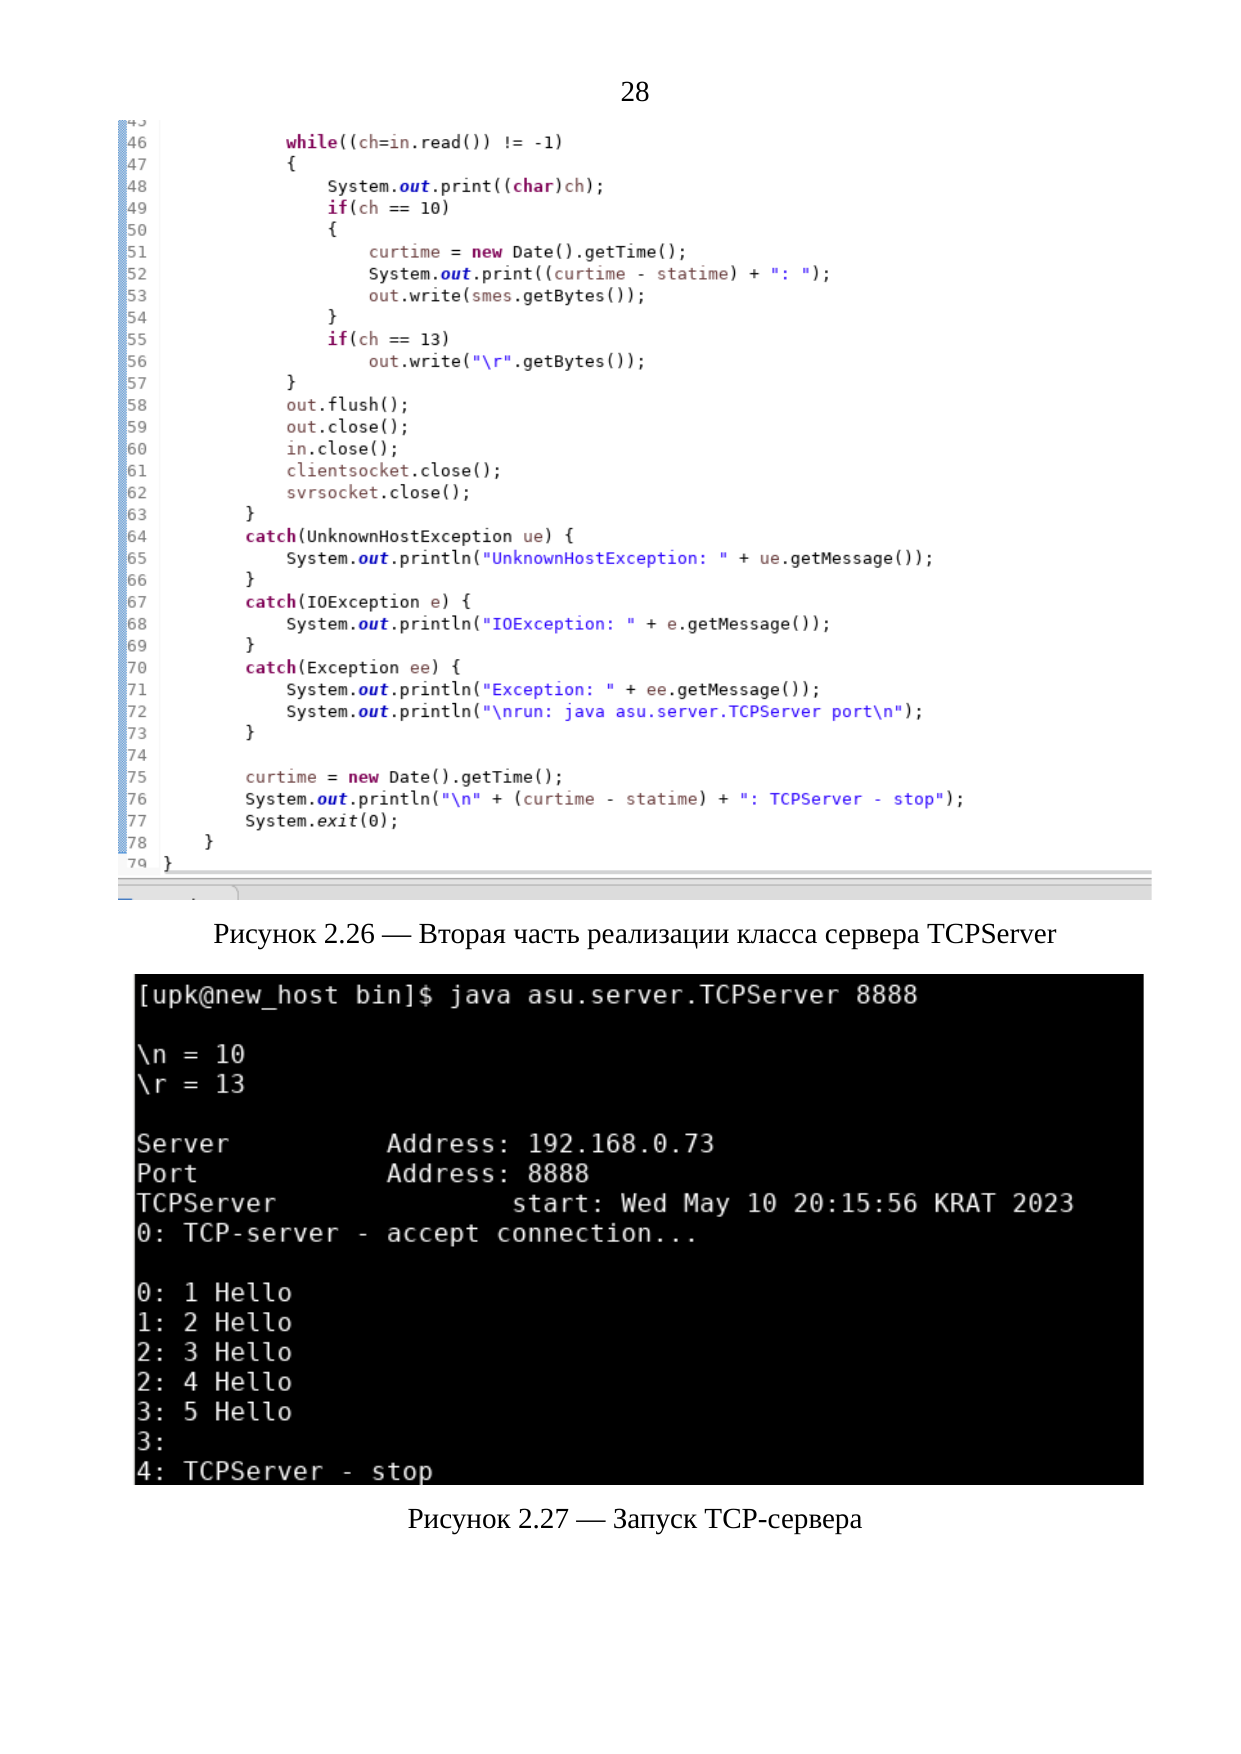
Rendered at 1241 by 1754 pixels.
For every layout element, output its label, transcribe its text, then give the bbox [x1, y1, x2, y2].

picture [132, 974, 1144, 1485]
picture [118, 120, 1152, 900]
text Рисунок 2.26 — Вторая часть реализации класса сервера TCPServer [118, 900, 1152, 949]
text Рисунок 2.27 — Запуск TCP-сервера [118, 966, 1152, 1534]
text [118, 107, 1152, 120]
